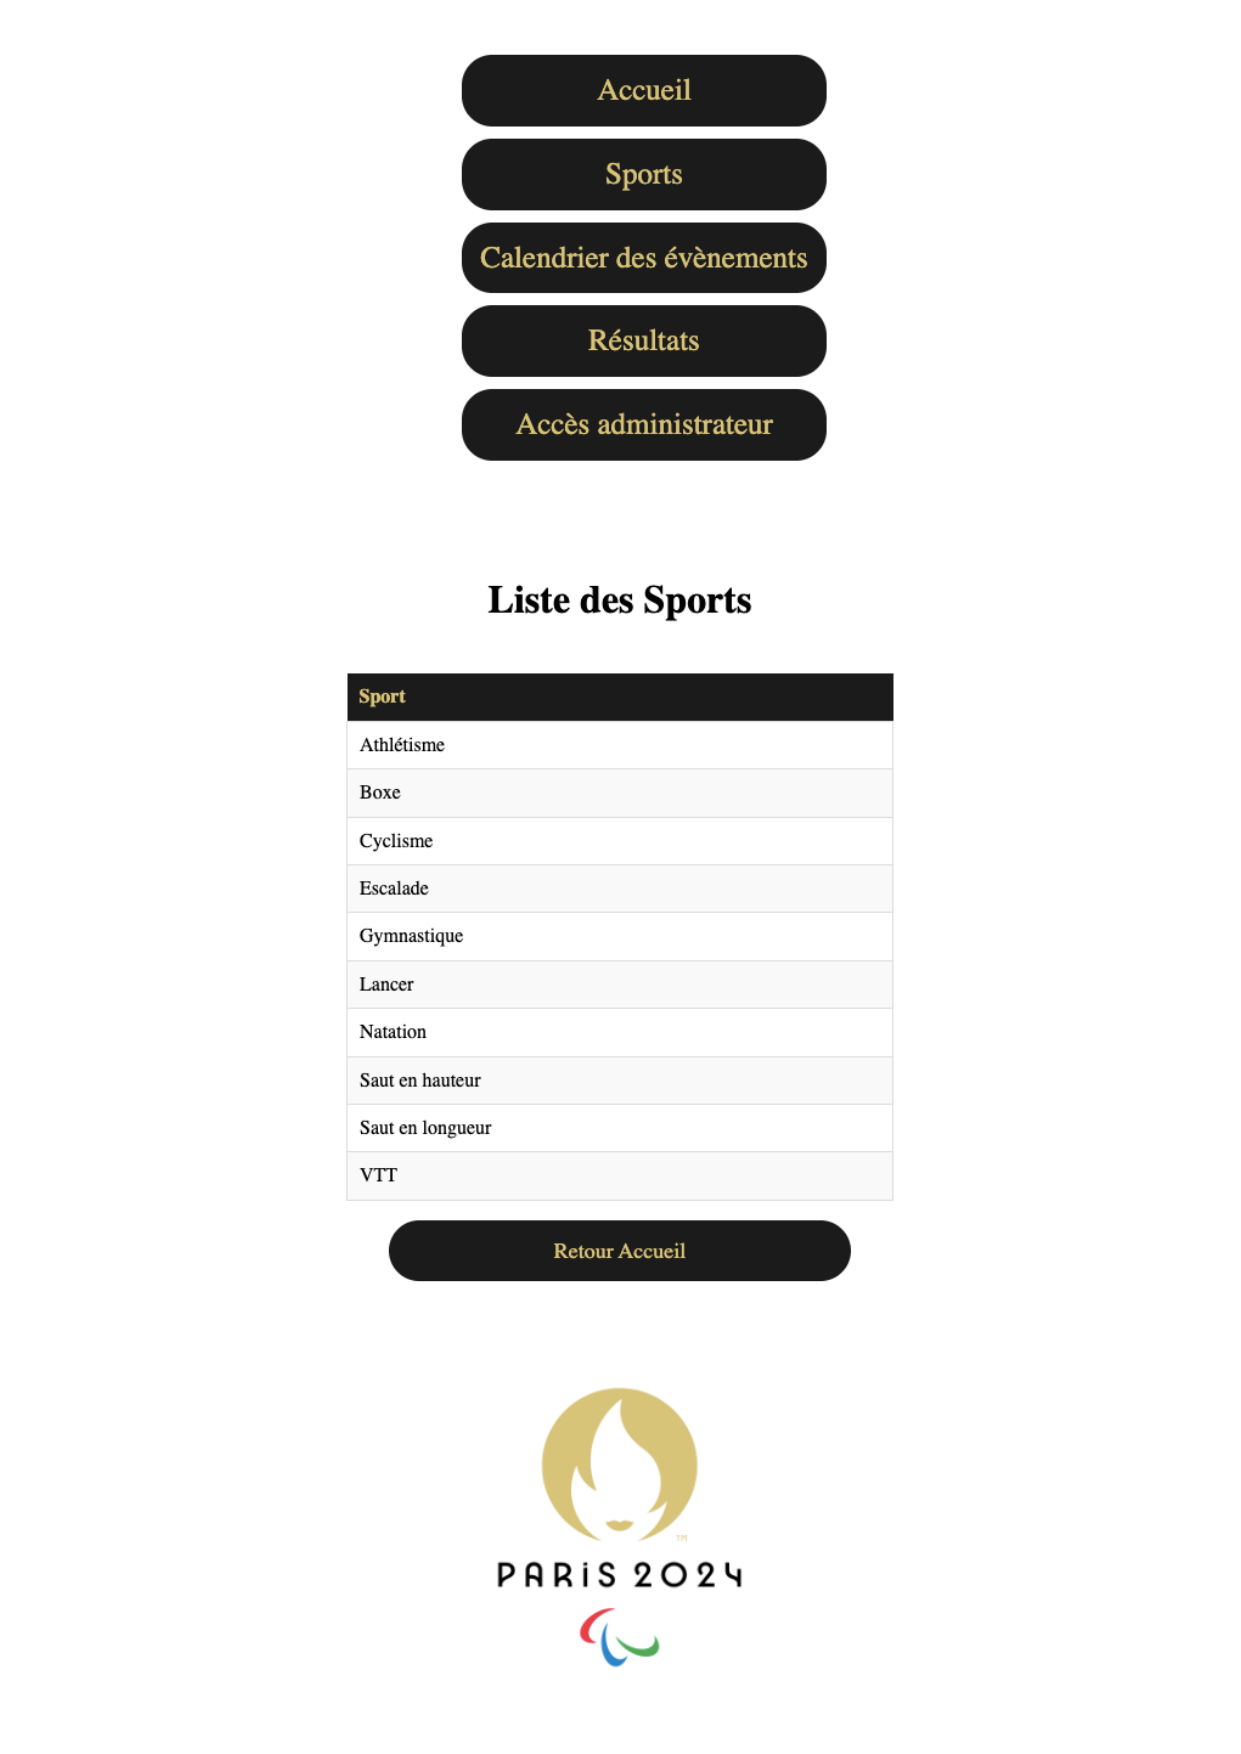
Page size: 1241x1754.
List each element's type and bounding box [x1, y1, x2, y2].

picture [316, 0, 924, 1754]
